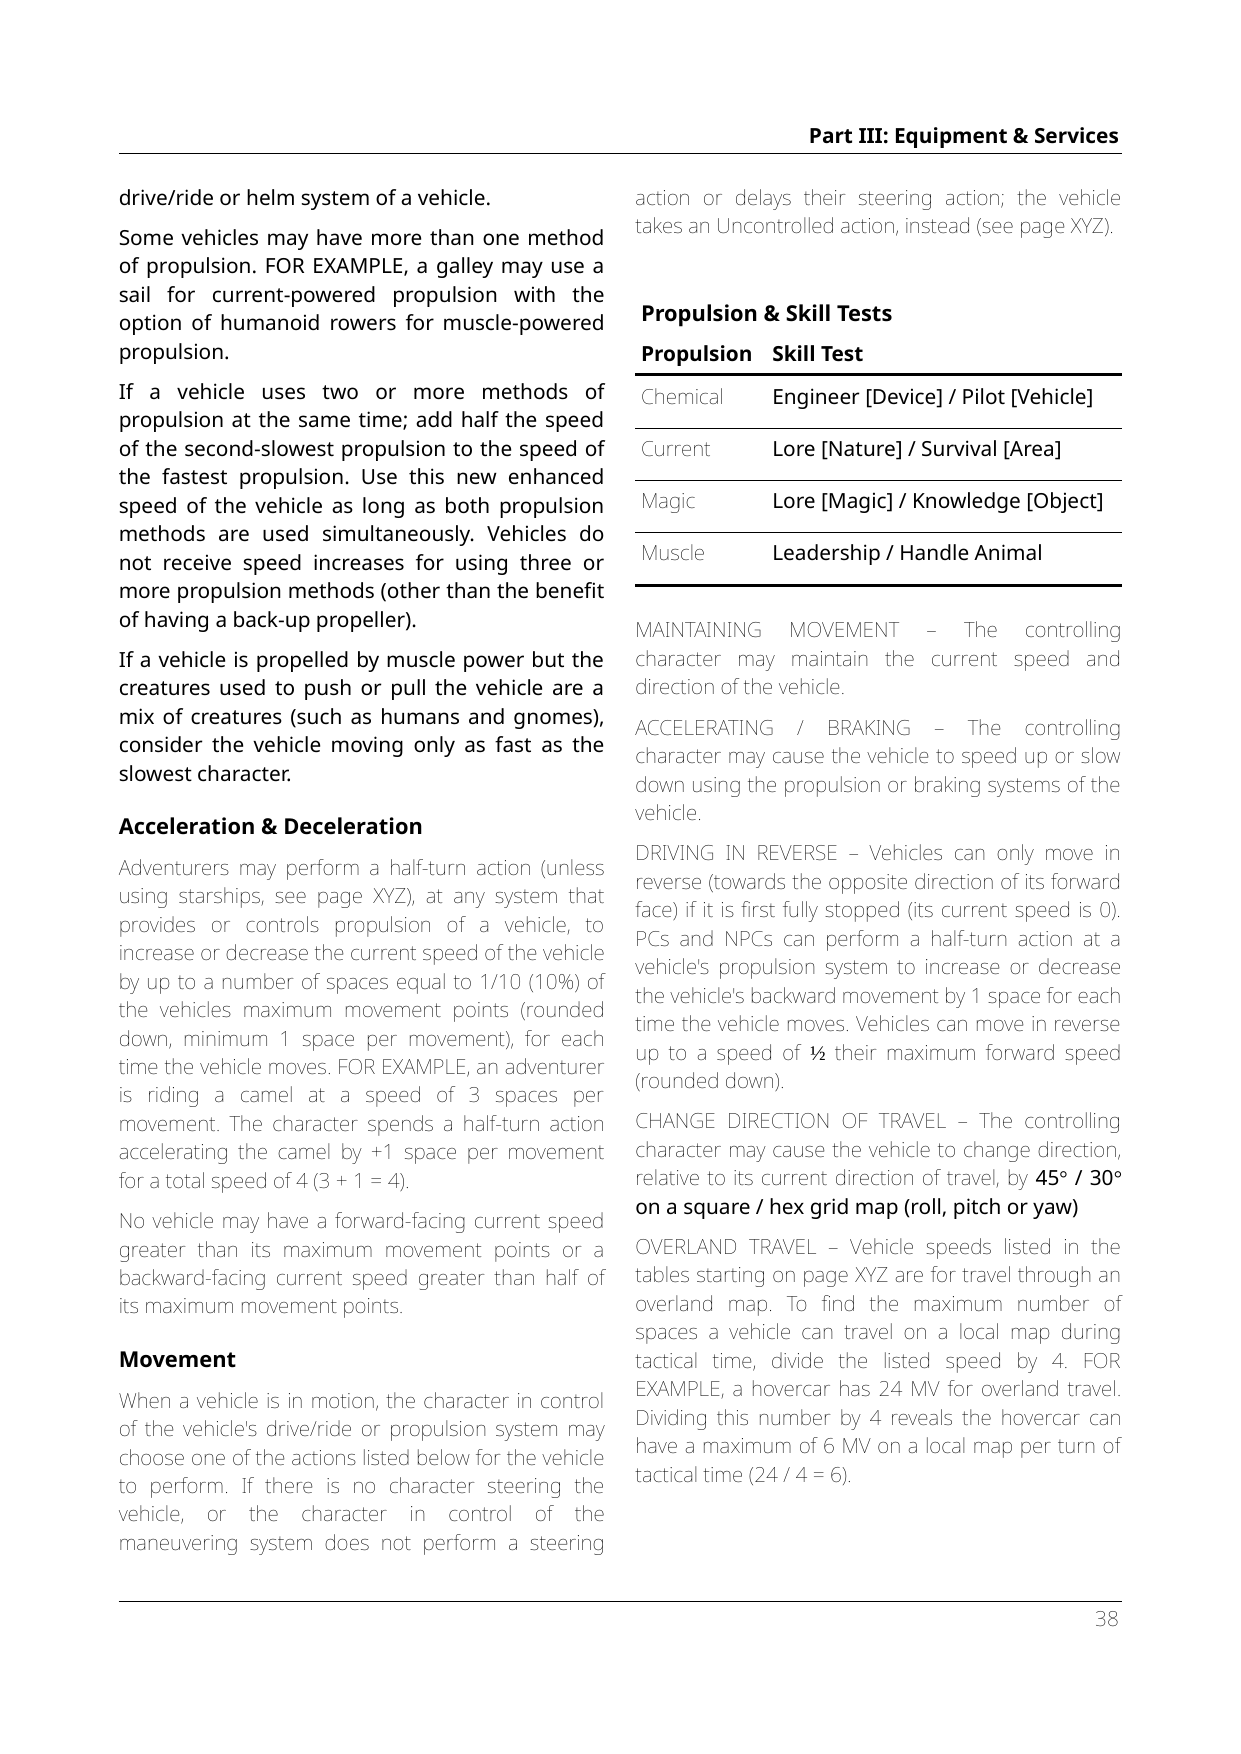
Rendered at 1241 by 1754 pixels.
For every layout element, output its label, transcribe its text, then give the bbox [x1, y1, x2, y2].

text OVERLAND TRAVEL – Vehicle speeds listed in the tables starting on page XYZ are for travel through an overland map. To find the maximum number of spaces a vehicle can travel on a local map during tactical time, divide the listed speed by 4. FOR EXAMPLE, a hovercar has 24 MV for overland travel. Dividing this number by 4 reveals the hovercar can have a maximum of 6 MV on a local map per turn of tactical time (24 / 4 = 6). [635, 1232, 1122, 1488]
table_cell Lore [Magic] / Knowledge [Object] [766, 481, 1122, 532]
text No vehicle may have a forward-facing current speed greater than its maximum movement points or a backward-facing current speed greater than half of its maximum movement points. [118, 1206, 605, 1320]
table_cell Engineer [Device] / Pilot [Vehicle] [766, 376, 1122, 428]
text Some vehicles may have more than one method of propulsion. FOR EXAMPLE, a galley may use a sail for current-powered propulsion with the option of humanoid rowers for muscle-powered propulsion. [118, 223, 605, 365]
text Movement [118, 1344, 605, 1374]
table_cell Leadership / Handle Animal [766, 533, 1122, 584]
text If a vehicle is propelled by muscle power but the creatures used to push or pull the vehicle are a mix of creatures (such as humans and gnomes), consider the vehicle moving only as fast as the slowest character. [118, 645, 605, 787]
text Adventurers may perform a half-turn action (unless using starships, see page XYZ), at any system that provides or controls propulsion of a vehicle, to increase or decrease the current speed of the vehicle by up to a number of spaces equal to 1/10 (10%) of the vehicles maximum movement points (rounded down, minimum 1 space per movement), for each time the vehicle moves. FOR EXAMPLE, an adventurer is riding a camel at a speed of 3 spaces per movement. The character spends a half-turn action accelerating the camel by +1 space per movement for a total speed of 4 (3 + 1 = 4). [118, 853, 605, 1194]
table_cell Muscle [635, 533, 766, 584]
text If a vehicle uses two or more methods of propulsion at the same time; add half the speed of the second-slowest propulsion to the speed of the fastest propulsion. Use this new enhanced speed of the vehicle as long as both propulsion methods are used simultaneously. Vehicles do not receive speed increases for using three or more propulsion methods (other than the benefit of having a back-up propeller). [118, 377, 605, 633]
text action or delays their steering action; the vehicle takes an Uncontrolled action, instead (see page XYZ). [635, 183, 1122, 239]
text When a vehicle is in motion, the character in control of the vehicle's drive/ride or propulsion system may choose one of the actions listed below for the vehicle to perform. If there is no character steering the vehicle, or the character in control of the maneuvering system does not perform a steering [118, 1386, 605, 1556]
text drive/ride or helm system of a vehicle. [118, 183, 605, 211]
table_header Propulsion & Skill Tests [635, 292, 1122, 333]
table_cell Lore [Nature] / Survival [Area] [766, 429, 1122, 480]
text MAINTAINING MOVEMENT – The controlling character may maintain the current speed and direction of the vehicle. [635, 587, 1122, 701]
text ACCELERATING / BRAKING – The controlling character may cause the vehicle to speed up or slow down using the propulsion or braking systems of the vehicle. [635, 713, 1122, 827]
table_cell Chemical [635, 376, 766, 428]
text DRIVING IN REVERSE – Vehicles can only move in reverse (towards the opposite direction of its forward face) if it is first fully stopped (its current speed is 0). PCs and NPCs can perform a half-turn action at a vehicle's propulsion system to increase or decrease the vehicle's backward movement by 1 space for each time the vehicle moves. Vehicles can move in reverse up to a speed of ½ their maximum forward speed (rounded down). [635, 838, 1122, 1094]
text CHANGE DIRECTION OF TRAVEL – The controlling character may cause the vehicle to change direction, relative to its current direction of travel, by 45° / 30° on a square / hex grid map (roll, pitch or yaw) [635, 1106, 1122, 1220]
text Acceleration & Deceleration [118, 811, 605, 841]
table_cell Skill Test [766, 333, 1122, 373]
table_cell Current [635, 429, 766, 480]
table_cell Propulsion [635, 333, 766, 373]
table_cell Magic [635, 481, 766, 532]
